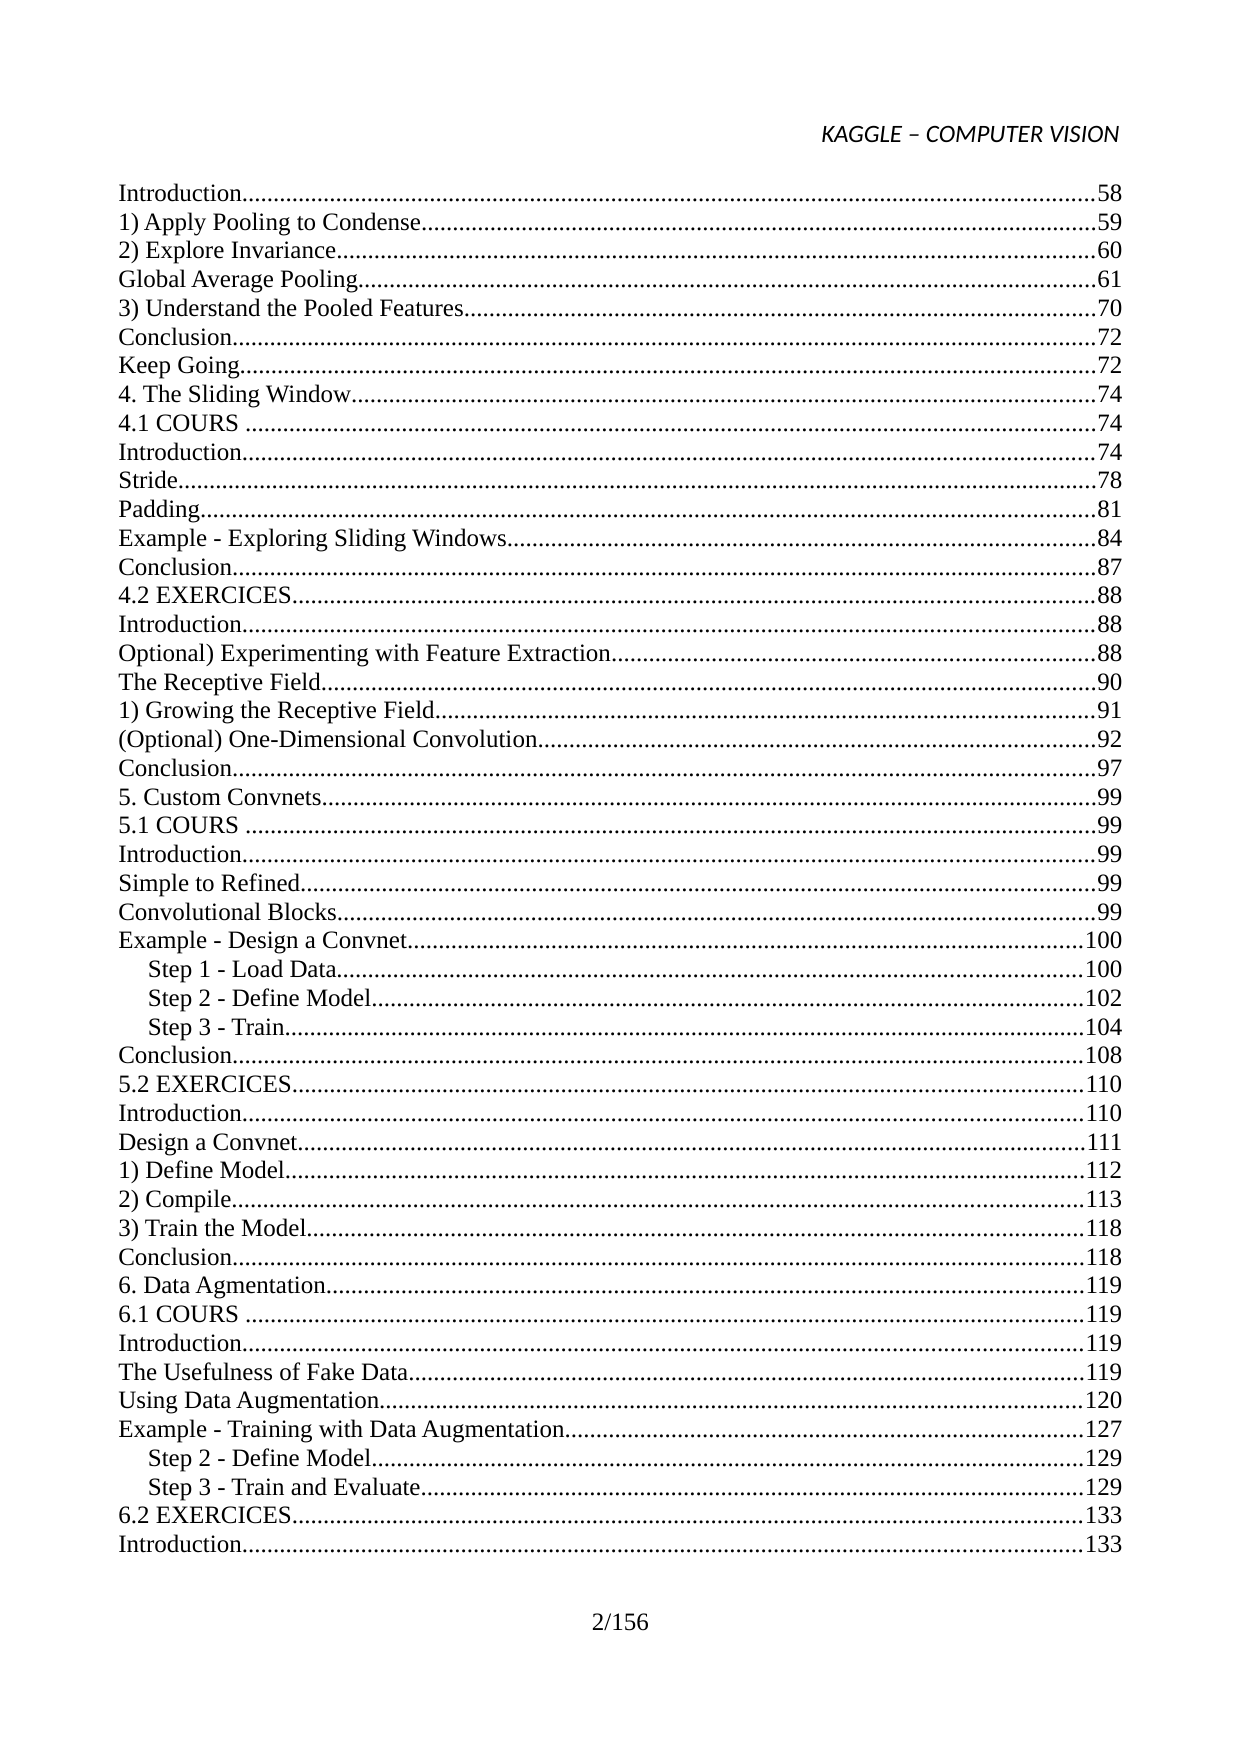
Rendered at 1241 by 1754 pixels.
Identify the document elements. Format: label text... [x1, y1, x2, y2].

text Step 1 - Load Data 100 [148, 954, 1122, 983]
text Padding 81 [118, 494, 1122, 523]
text Introduction 88 [118, 609, 1122, 638]
text Introduction 110 [118, 1098, 1122, 1127]
text Simple to Refined 99 [118, 868, 1122, 897]
text Stride 78 [118, 466, 1122, 494]
text Introduction 74 [118, 437, 1122, 466]
text 4. The Sliding Window 74 [118, 379, 1122, 408]
text Conclusion 108 [118, 1041, 1122, 1069]
text The Usefulness of Fake Data 119 [118, 1357, 1122, 1386]
text Introduction 99 [118, 839, 1122, 868]
text 4.2 EXERCICES 88 [118, 581, 1122, 609]
text Step 3 - Train and Evaluate 129 [148, 1472, 1122, 1501]
text Convolutional Blocks 99 [118, 897, 1122, 926]
text 2) Compile 113 [118, 1184, 1122, 1213]
text 6.1 COURS 119 [118, 1299, 1122, 1328]
text 2) Explore Invariance 60 [118, 236, 1122, 264]
text Design a Convnet 111 [118, 1127, 1122, 1156]
text 1) Apply Pooling to Condense 59 [118, 207, 1122, 236]
text Conclusion 118 [118, 1242, 1122, 1271]
text 3) Understand the Pooled Features 70 [118, 293, 1122, 322]
text 5.2 EXERCICES 110 [118, 1069, 1122, 1098]
text 3) Train the Model 118 [118, 1213, 1122, 1242]
text Introduction 133 [118, 1529, 1122, 1558]
text Example - Design a Convnet 100 [118, 926, 1122, 954]
text Introduction 119 [118, 1328, 1122, 1357]
text Introduction 58 [118, 178, 1122, 207]
text Keep Going 72 [118, 351, 1122, 379]
text Using Data Augmentation 120 [118, 1386, 1122, 1414]
text Conclusion 97 [118, 753, 1122, 782]
text 6. Data Agmentation 119 [118, 1271, 1122, 1299]
text 5.1 COURS 99 [118, 811, 1122, 839]
text 6.2 EXERCICES 133 [118, 1501, 1122, 1529]
text Conclusion 72 [118, 322, 1122, 351]
text (Optional) One-Dimensional Convolution 92 [118, 724, 1122, 753]
text The Receptive Field 90 [118, 667, 1122, 696]
text Step 3 - Train 104 [148, 1012, 1122, 1041]
text Example - Exploring Sliding Windows 84 [118, 523, 1122, 552]
text 4.1 COURS 74 [118, 408, 1122, 437]
text Step 2 - Define Model 102 [148, 983, 1122, 1012]
text Step 2 - Define Model 129 [148, 1443, 1122, 1472]
text Global Average Pooling 61 [118, 264, 1122, 293]
text 1) Define Model 112 [118, 1156, 1122, 1184]
text Conclusion 87 [118, 552, 1122, 581]
text 5. Custom Convnets 99 [118, 782, 1122, 811]
text Example - Training with Data Augmentation 127 [118, 1414, 1122, 1443]
text Optional) Experimenting with Feature Extraction 88 [118, 638, 1122, 667]
text 1) Growing the Receptive Field 91 [118, 696, 1122, 724]
